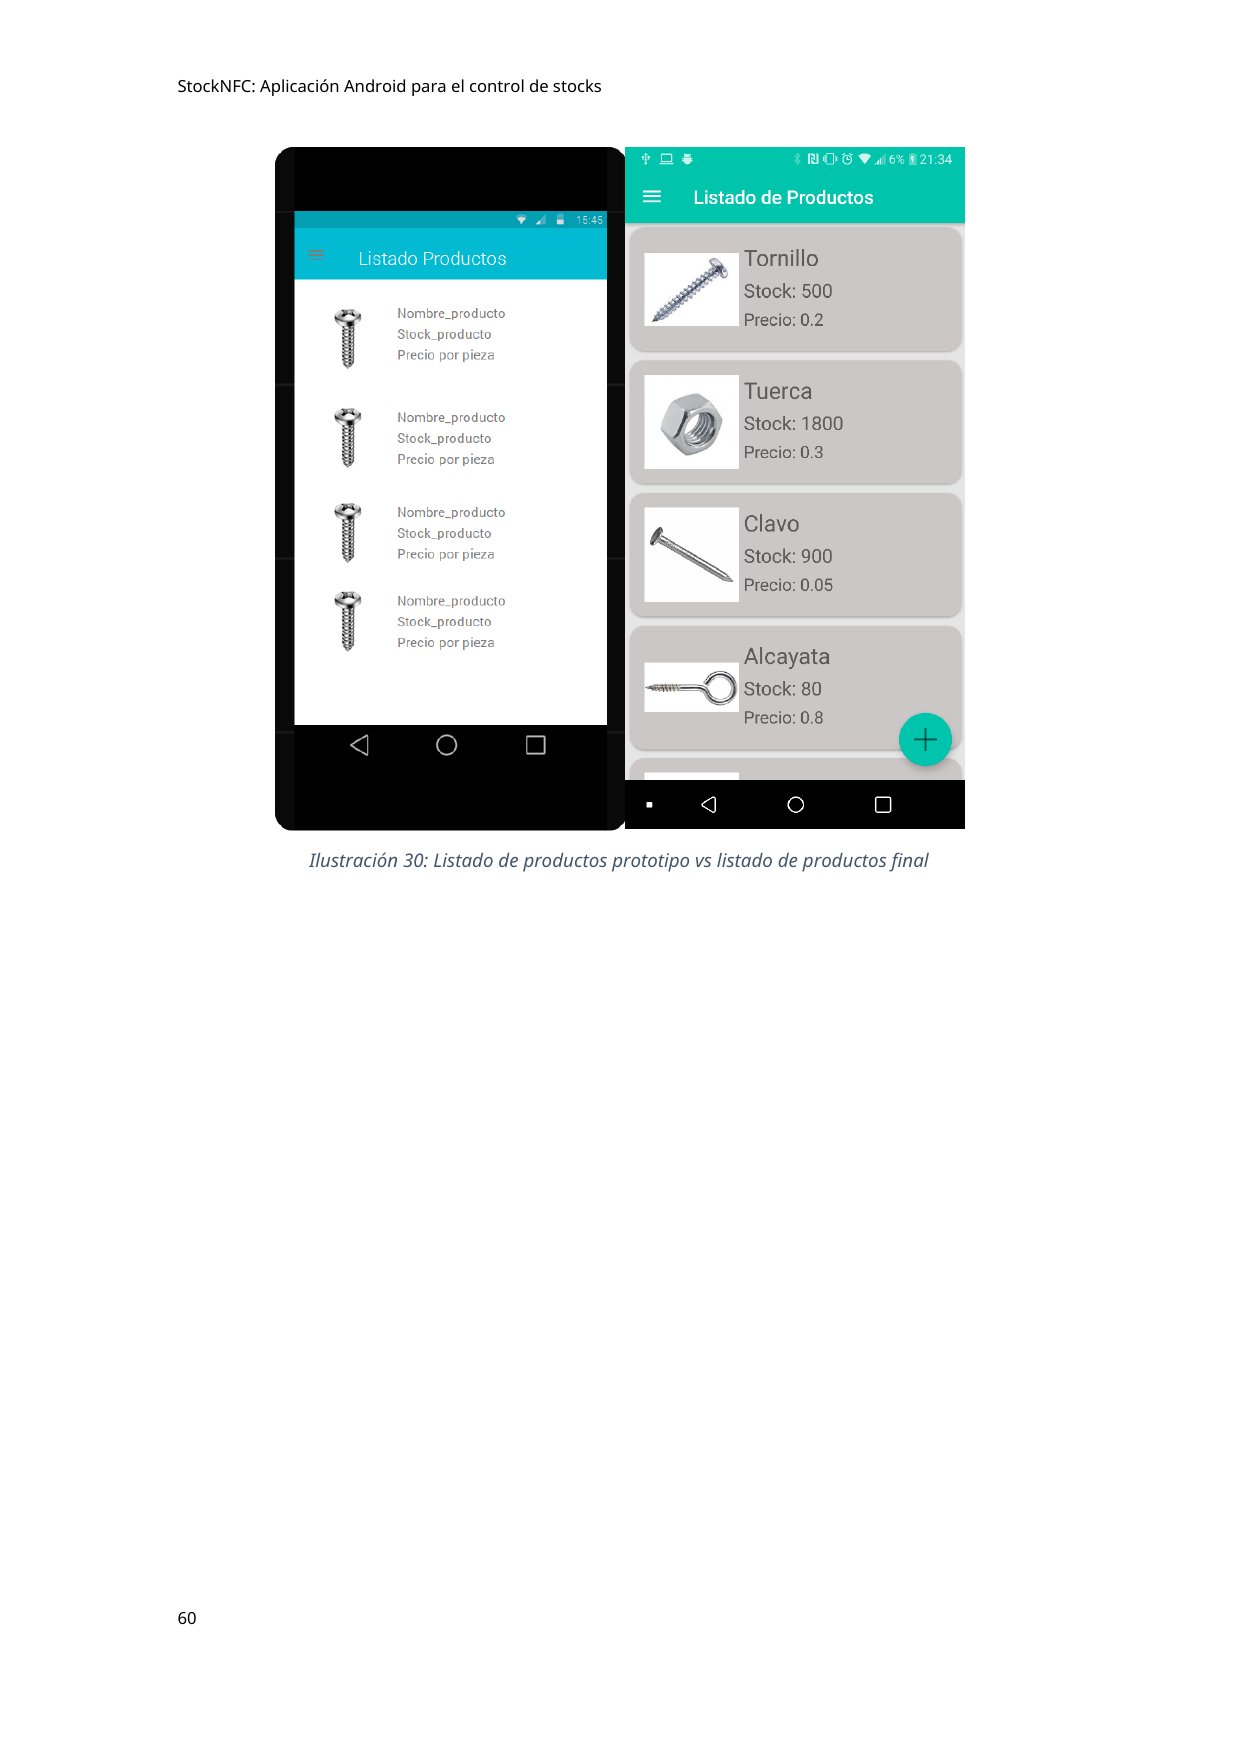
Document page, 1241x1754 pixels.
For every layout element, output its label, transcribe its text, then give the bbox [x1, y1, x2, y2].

text Ilustración 30: Listado de productos prototipo vs listado de productos final [177, 847, 1063, 873]
